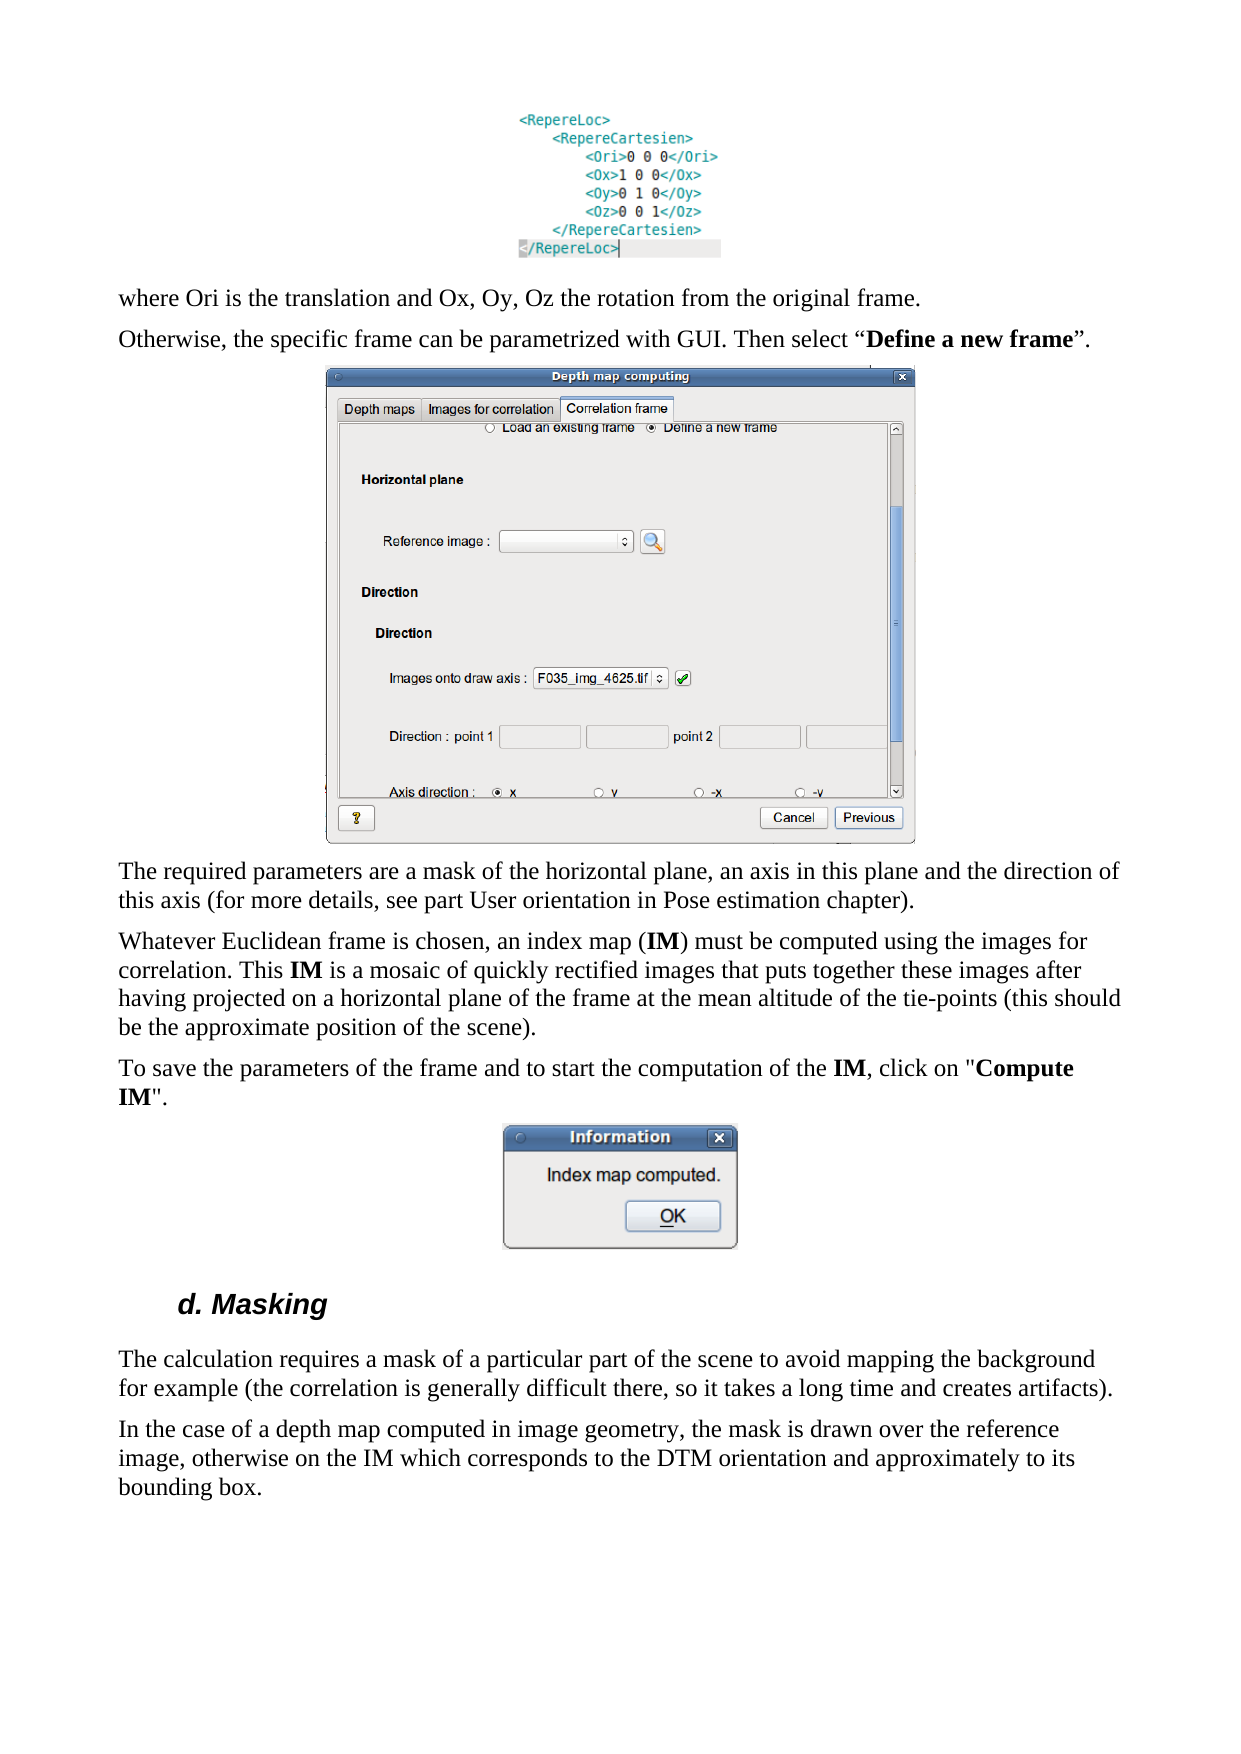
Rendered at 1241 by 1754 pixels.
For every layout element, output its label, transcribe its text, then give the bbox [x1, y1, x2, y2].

text To save the parameters of the frame and to start the computation of the IM, click on "Compute IM". [118, 1053, 1122, 1111]
text Otherwise, the specific frame can be parametrized with GUI. Then select “Define a new frame”. [118, 324, 1122, 353]
picture [502, 1123, 739, 1250]
picture [325, 365, 916, 844]
text The calculation requires a mask of a particular part of the scene to avoid mapping the background for example (the correlation is generally difficult there, so it takes a long time and creates artifacts). [118, 1344, 1122, 1402]
text In the case of a depth map computed in image geometry, the mask is drawn over the reference image, otherwise on the IM which corresponds to the DTM orientation and approximately to its bounding box. [118, 1414, 1122, 1501]
text where Ori is the translation and Ox, Oy, Oz the rotation from the original frame. [118, 283, 1122, 312]
subtitle d. Masking [116, 1287, 1122, 1320]
text The required parameters are a mask of the horizontal plane, an axis in this plane and the direction of this axis (for more details, see part User orientation in Pose estimation chapter). [118, 856, 1122, 913]
picture [517, 108, 721, 262]
text Whatever Euclidean frame is chosen, an index map (IM) must be computed using the images for correlation. This IM is a mosaic of quickly rectified images that puts together these images after having projected on a horizontal plane of the frame at the mean altitude of the tie-points (this should be the approximate position of the scene). [118, 926, 1122, 1041]
